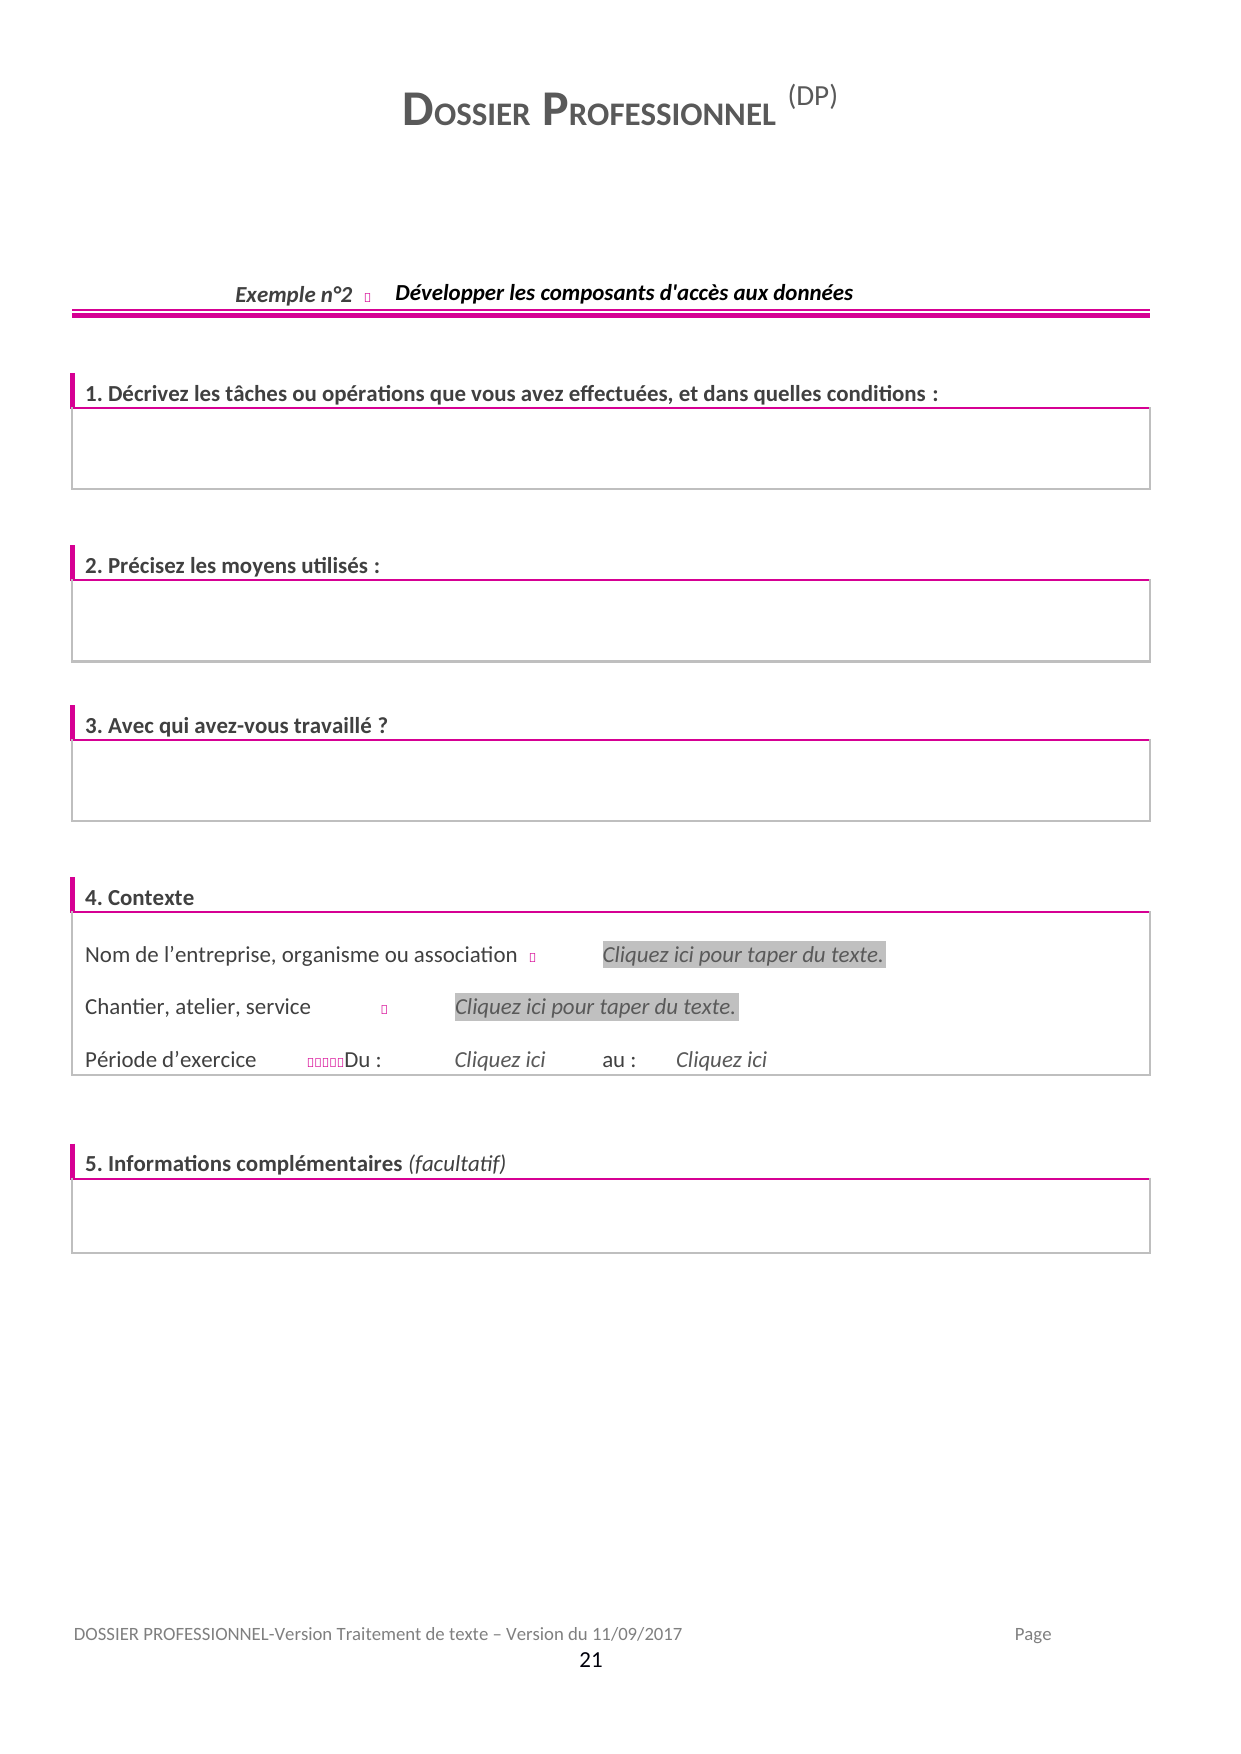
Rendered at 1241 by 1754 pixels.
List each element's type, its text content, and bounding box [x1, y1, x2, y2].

table_cell [1091, 1076, 1150, 1109]
table_cell [72, 684, 1150, 705]
table_cell Période d’exercice Du : Cliquez ici au : Cliquez ici [73, 1027, 1149, 1073]
table_cell 3. Avec qui avez-vous travaillé ? [75, 705, 1150, 739]
table_cell [72, 318, 1150, 352]
table_cell Cliquez ici pour taper du texte. [442, 974, 1149, 1027]
table_cell Nom de l’entreprise, organisme ou association  [73, 935, 576, 974]
table_cell [73, 430, 1149, 467]
table_cell [73, 1231, 1149, 1252]
table_cell [73, 581, 1149, 603]
table_cell [72, 663, 1150, 684]
table_cell [72, 352, 1150, 373]
table_cell [73, 799, 1149, 820]
table_header Développer les composants d'accès aux données [382, 260, 1150, 308]
table_cell 2. Précisez les moyens utilisés : [75, 545, 1150, 579]
table_cell 5. Informations complémentaires (facultatif) [75, 1144, 1091, 1177]
table_cell [72, 524, 1150, 545]
table_cell [1091, 1144, 1150, 1177]
table_cell [73, 603, 1149, 639]
table_cell [72, 856, 1150, 877]
table_cell [576, 913, 1149, 934]
table_cell [73, 913, 576, 934]
table_cell [72, 1076, 1091, 1109]
table_cell Cliquez ici pour taper du texte. [576, 935, 1149, 974]
table_cell [1091, 490, 1150, 524]
table_cell [73, 741, 1149, 762]
table_header Exemple n°2  [72, 260, 382, 308]
table_cell [73, 467, 1149, 488]
table_cell [72, 1110, 1091, 1143]
table_cell [1091, 822, 1150, 856]
table_cell [72, 822, 1091, 856]
table_cell 4. Contexte [75, 877, 1150, 911]
table_cell [73, 409, 1149, 430]
table_cell [72, 490, 1091, 524]
table_cell [73, 1194, 1149, 1231]
table_cell Chantier, atelier, service  [73, 974, 442, 1027]
table_cell [73, 639, 1149, 660]
table_cell [73, 1180, 1149, 1194]
table_cell [73, 762, 1149, 799]
table_cell [1091, 1110, 1150, 1143]
table_cell 1. Décrivez les tâches ou opérations que vous avez effectuées, et dans quelles conditions : [75, 373, 1150, 407]
